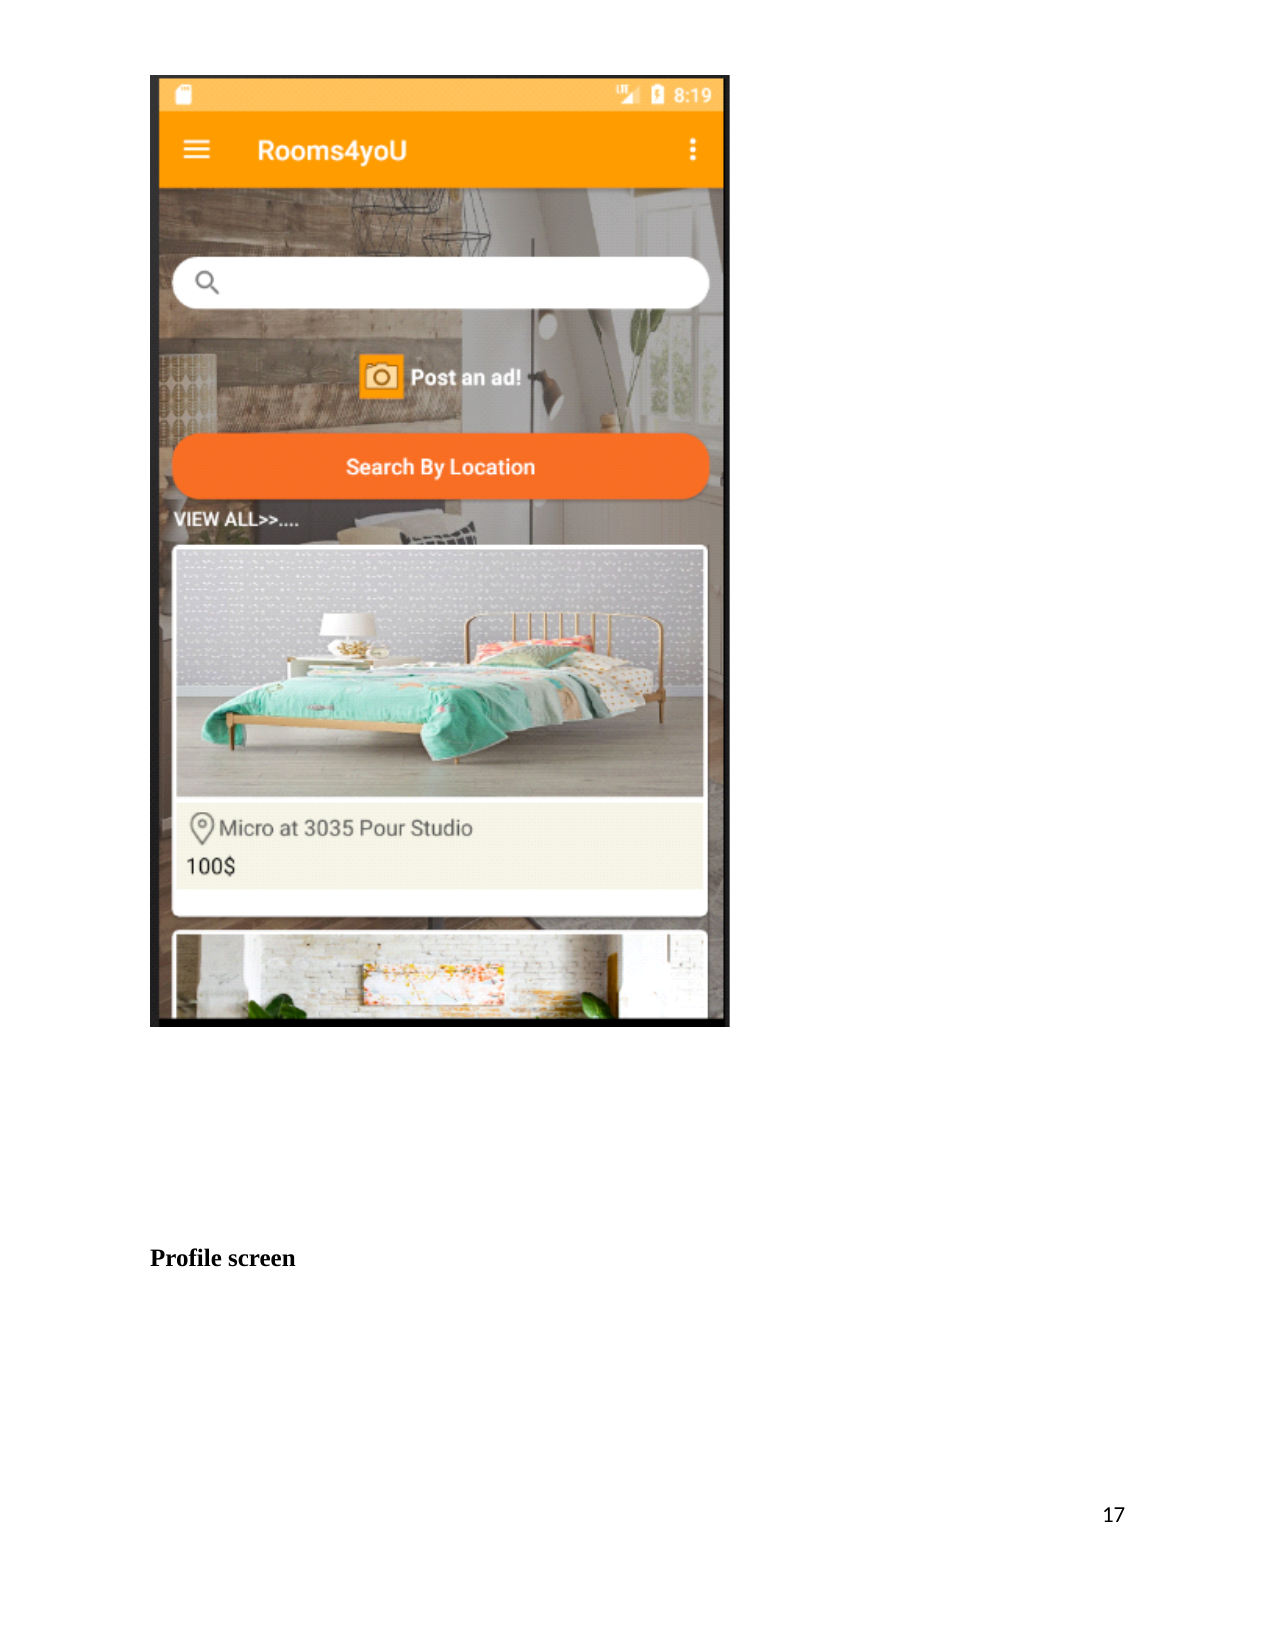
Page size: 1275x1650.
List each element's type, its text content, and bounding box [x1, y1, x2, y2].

text Profile screen [150, 1243, 1125, 1272]
